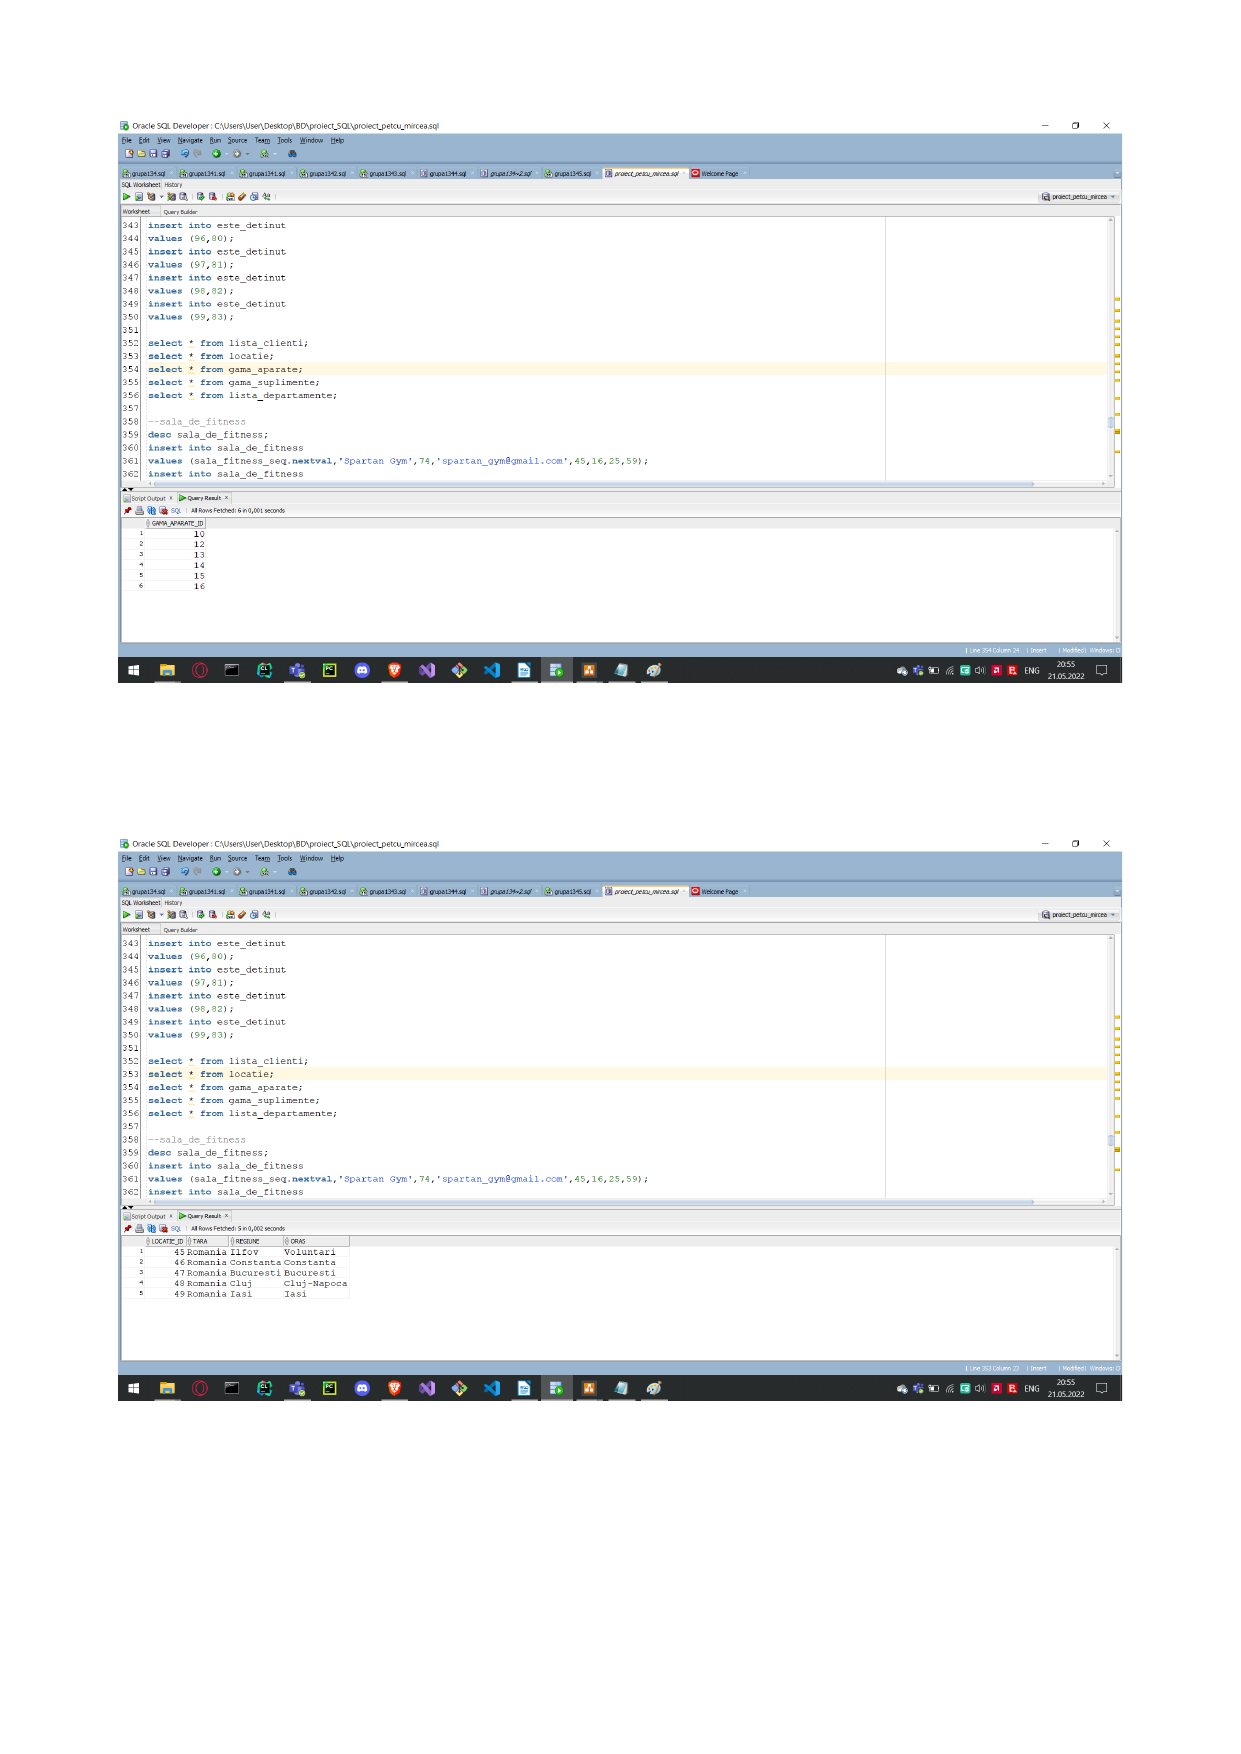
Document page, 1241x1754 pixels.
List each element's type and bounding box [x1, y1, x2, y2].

picture [118, 836, 1123, 1401]
picture [118, 118, 1123, 683]
